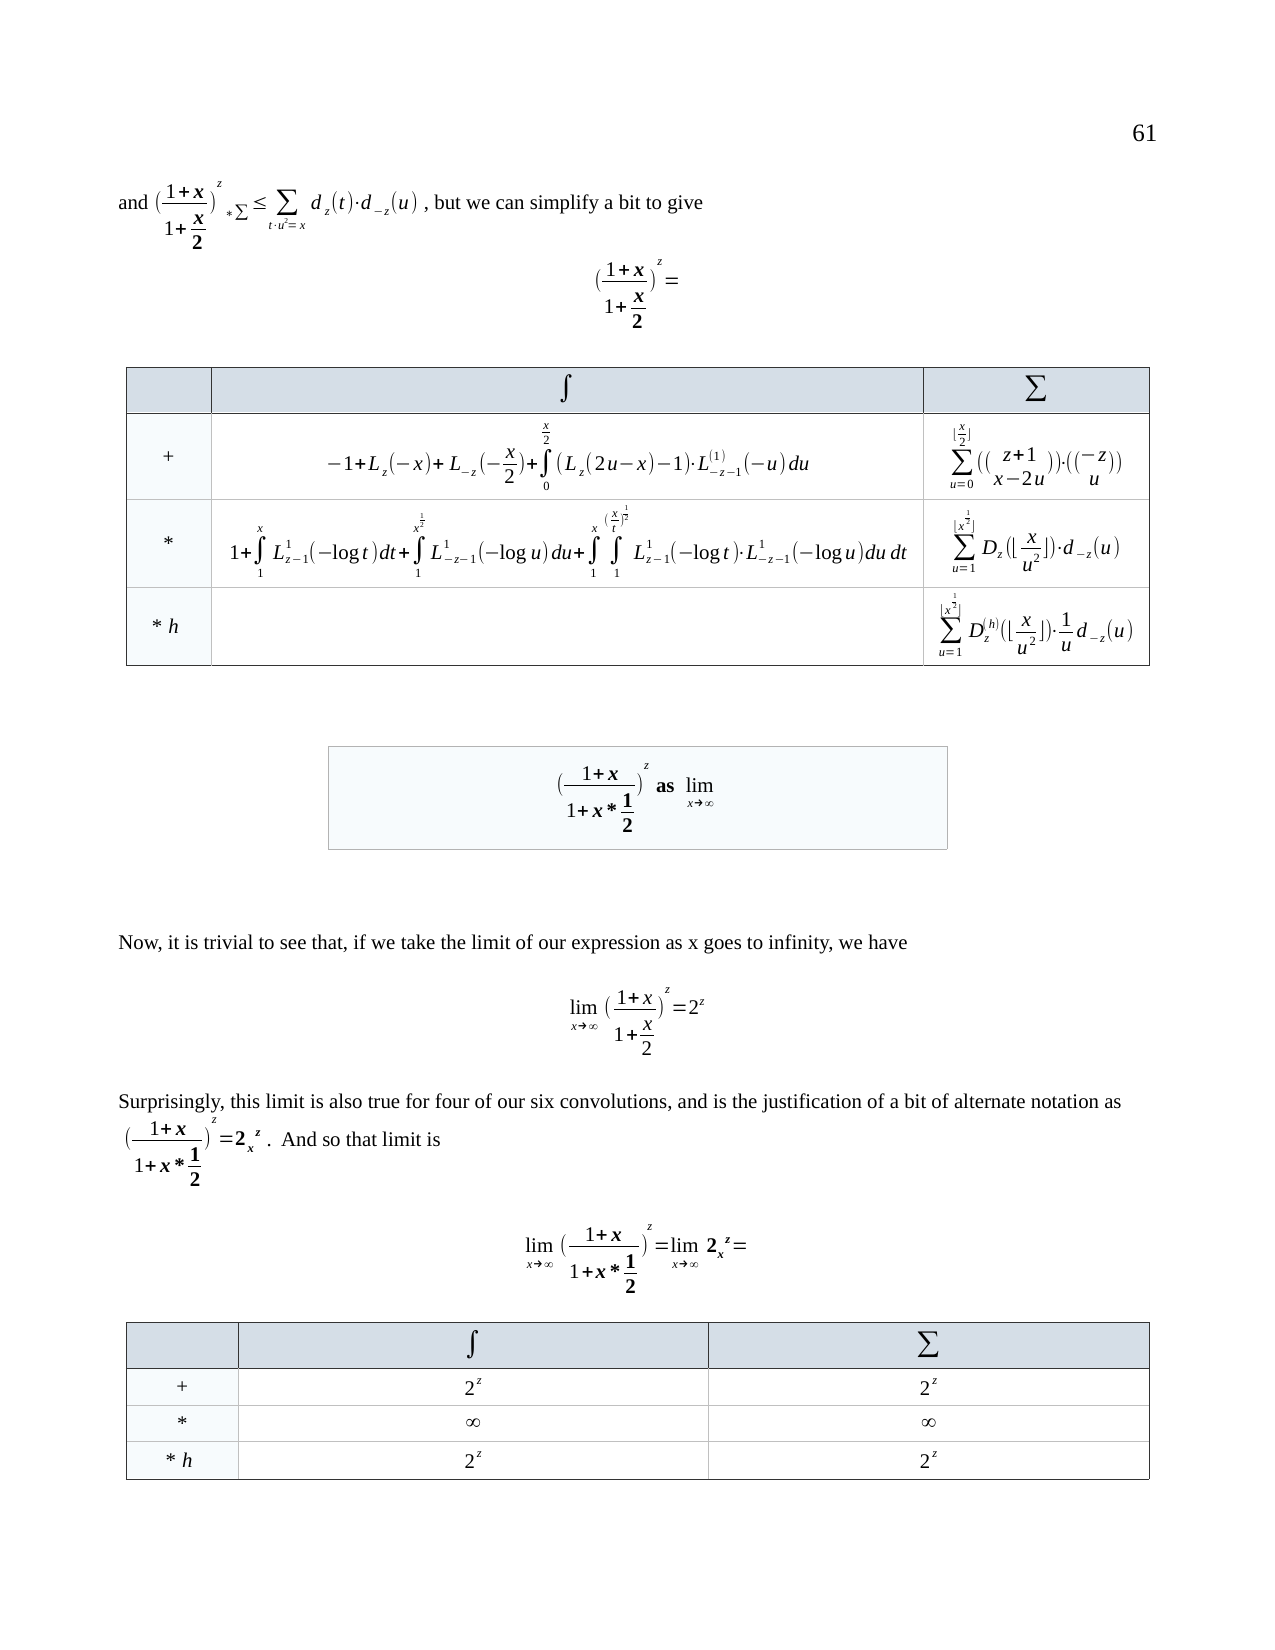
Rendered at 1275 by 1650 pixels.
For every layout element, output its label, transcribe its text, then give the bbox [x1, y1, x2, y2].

table_cell [239, 1369, 708, 1405]
table_header [709, 1323, 1149, 1368]
table_cell [924, 588, 1149, 665]
table_cell [924, 500, 1149, 587]
text Surprisingly, this limit is also true for four of our six convolutions, and is the justification of a bit of alternate notation as. And so that limit is [118, 1089, 1157, 1191]
table_cell [709, 1406, 1149, 1441]
table_cell [239, 1406, 708, 1441]
table_header [239, 1323, 708, 1368]
table_header [212, 368, 923, 412]
text If we swap in our closed forms in the usual way for the discrete convolutions, this leads toand, but we can simplify a bit to give [118, 176, 1157, 254]
table_cell [709, 1442, 1149, 1478]
table_cell [212, 500, 923, 587]
table_cell * [127, 500, 211, 587]
text Now, it is trivial to see that, if we take the limit of our expression as x goes to infinity, we have [118, 930, 1157, 954]
table_cell * [127, 1442, 238, 1478]
table_cell [709, 1369, 1149, 1405]
table_cell * [127, 1406, 238, 1441]
table_header [127, 368, 211, 412]
text as [329, 747, 947, 849]
table_cell + [127, 414, 211, 499]
table_cell * [127, 588, 211, 665]
table_cell [212, 588, 923, 665]
table_cell + [127, 1369, 238, 1405]
table_cell [924, 414, 1149, 499]
table_cell [212, 414, 923, 499]
table_header [127, 1323, 238, 1368]
table_header [924, 368, 1149, 412]
table_cell [239, 1442, 708, 1478]
